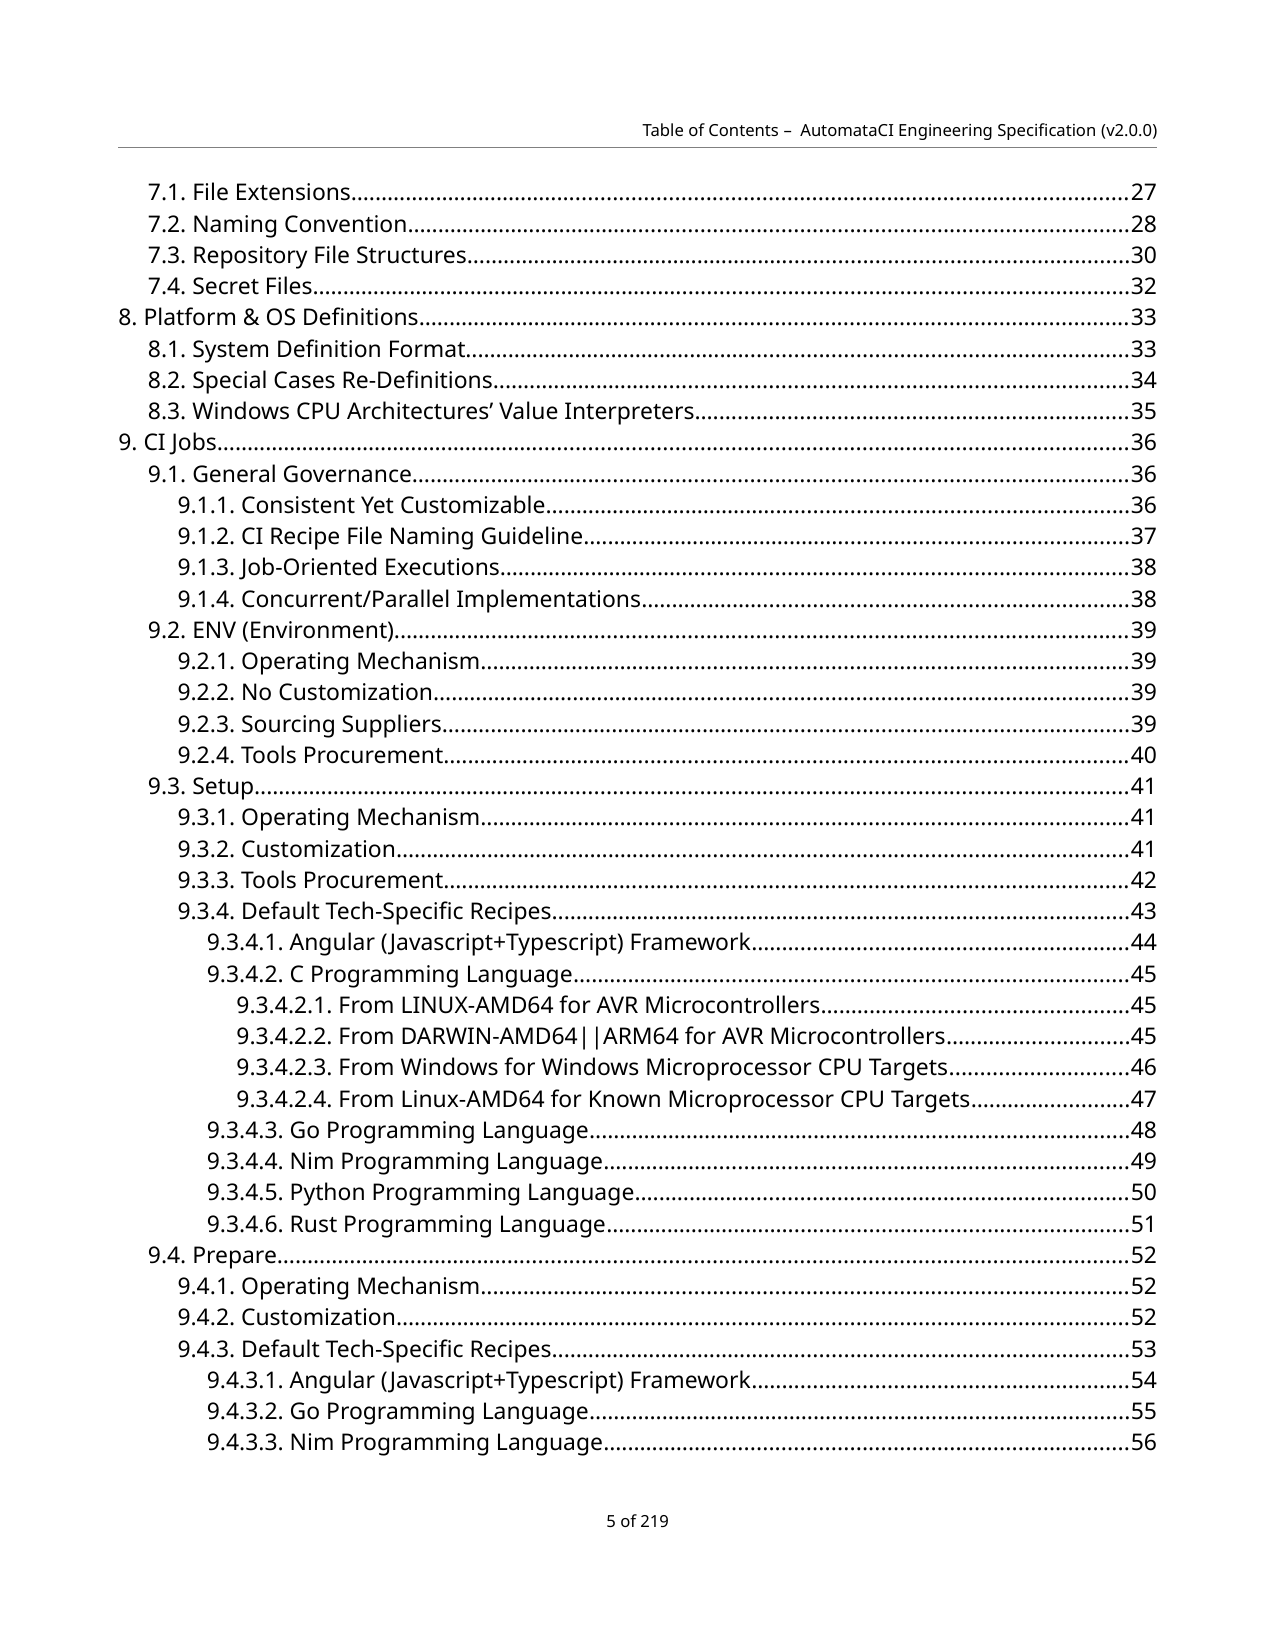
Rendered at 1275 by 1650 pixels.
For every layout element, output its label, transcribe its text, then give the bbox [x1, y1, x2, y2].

text 8.2. Special Cases Re-Definitions 34 [148, 364, 1157, 395]
text 9.4.3.2. Go Programming Language 55 [207, 1395, 1157, 1426]
text 9.3.2. Customization 41 [177, 833, 1157, 864]
text 7.2. Naming Convention 28 [148, 208, 1157, 239]
text 8.3. Windows CPU Architectures’ Value Interpreters 35 [148, 395, 1157, 426]
text 9.3.4.2. C Programming Language 45 [207, 958, 1157, 989]
text 9.3.3. Tools Procurement 42 [177, 864, 1157, 895]
text 9.2. ENV (Environment) 39 [148, 614, 1157, 645]
text 9.1.4. Concurrent/Parallel Implementations 38 [177, 583, 1157, 614]
text 9.4.2. Customization 52 [177, 1301, 1157, 1333]
text 9.4.3. Default Tech-Specific Recipes 53 [177, 1333, 1157, 1364]
text 7.1. File Extensions 27 [148, 176, 1157, 208]
text 9.3.4.6. Rust Programming Language 51 [207, 1208, 1157, 1239]
text 9.3.4.1. Angular (Javascript+Typescript) Framework 44 [207, 926, 1157, 958]
text 9.3.4.2.4. From Linux-AMD64 for Known Microprocessor CPU Targets 47 [236, 1083, 1157, 1114]
text 9.2.4. Tools Procurement 40 [177, 739, 1157, 770]
text 9.2.3. Sourcing Suppliers 39 [177, 708, 1157, 739]
text 9.1.1. Consistent Yet Customizable 36 [177, 489, 1157, 520]
text 9.1.3. Job-Oriented Executions 38 [177, 551, 1157, 583]
text 9.2.1. Operating Mechanism 39 [177, 645, 1157, 676]
text 9. CI Jobs 36 [118, 426, 1157, 458]
text 9.2.2. No Customization 39 [177, 676, 1157, 708]
text 9.4.3.3. Nim Programming Language 56 [207, 1426, 1157, 1458]
text 7.4. Secret Files 32 [148, 270, 1157, 301]
text 9.3.4.2.1. From LINUX-AMD64 for AVR Microcontrollers 45 [236, 989, 1157, 1020]
text 9.3.4.4. Nim Programming Language 49 [207, 1145, 1157, 1176]
text 9.3. Setup 41 [148, 770, 1157, 801]
text 8.1. System Definition Format 33 [148, 333, 1157, 364]
text 9.4.1. Operating Mechanism 52 [177, 1270, 1157, 1301]
text 9.3.4.3. Go Programming Language 48 [207, 1114, 1157, 1145]
text 7.3. Repository File Structures 30 [148, 239, 1157, 270]
text 9.3.1. Operating Mechanism 41 [177, 801, 1157, 833]
text 9.4. Prepare 52 [148, 1239, 1157, 1270]
text 9.1.2. CI Recipe File Naming Guideline 37 [177, 520, 1157, 551]
text 8. Platform & OS Definitions 33 [118, 301, 1157, 333]
text 9.3.4. Default Tech-Specific Recipes 43 [177, 895, 1157, 926]
text 9.3.4.5. Python Programming Language 50 [207, 1176, 1157, 1208]
text 9.3.4.2.3. From Windows for Windows Microprocessor CPU Targets 46 [236, 1051, 1157, 1083]
text 9.1. General Governance 36 [148, 458, 1157, 489]
text 9.4.3.1. Angular (Javascript+Typescript) Framework 54 [207, 1364, 1157, 1395]
text 9.3.4.2.2. From DARWIN-AMD64||ARM64 for AVR Microcontrollers 45 [236, 1020, 1157, 1051]
